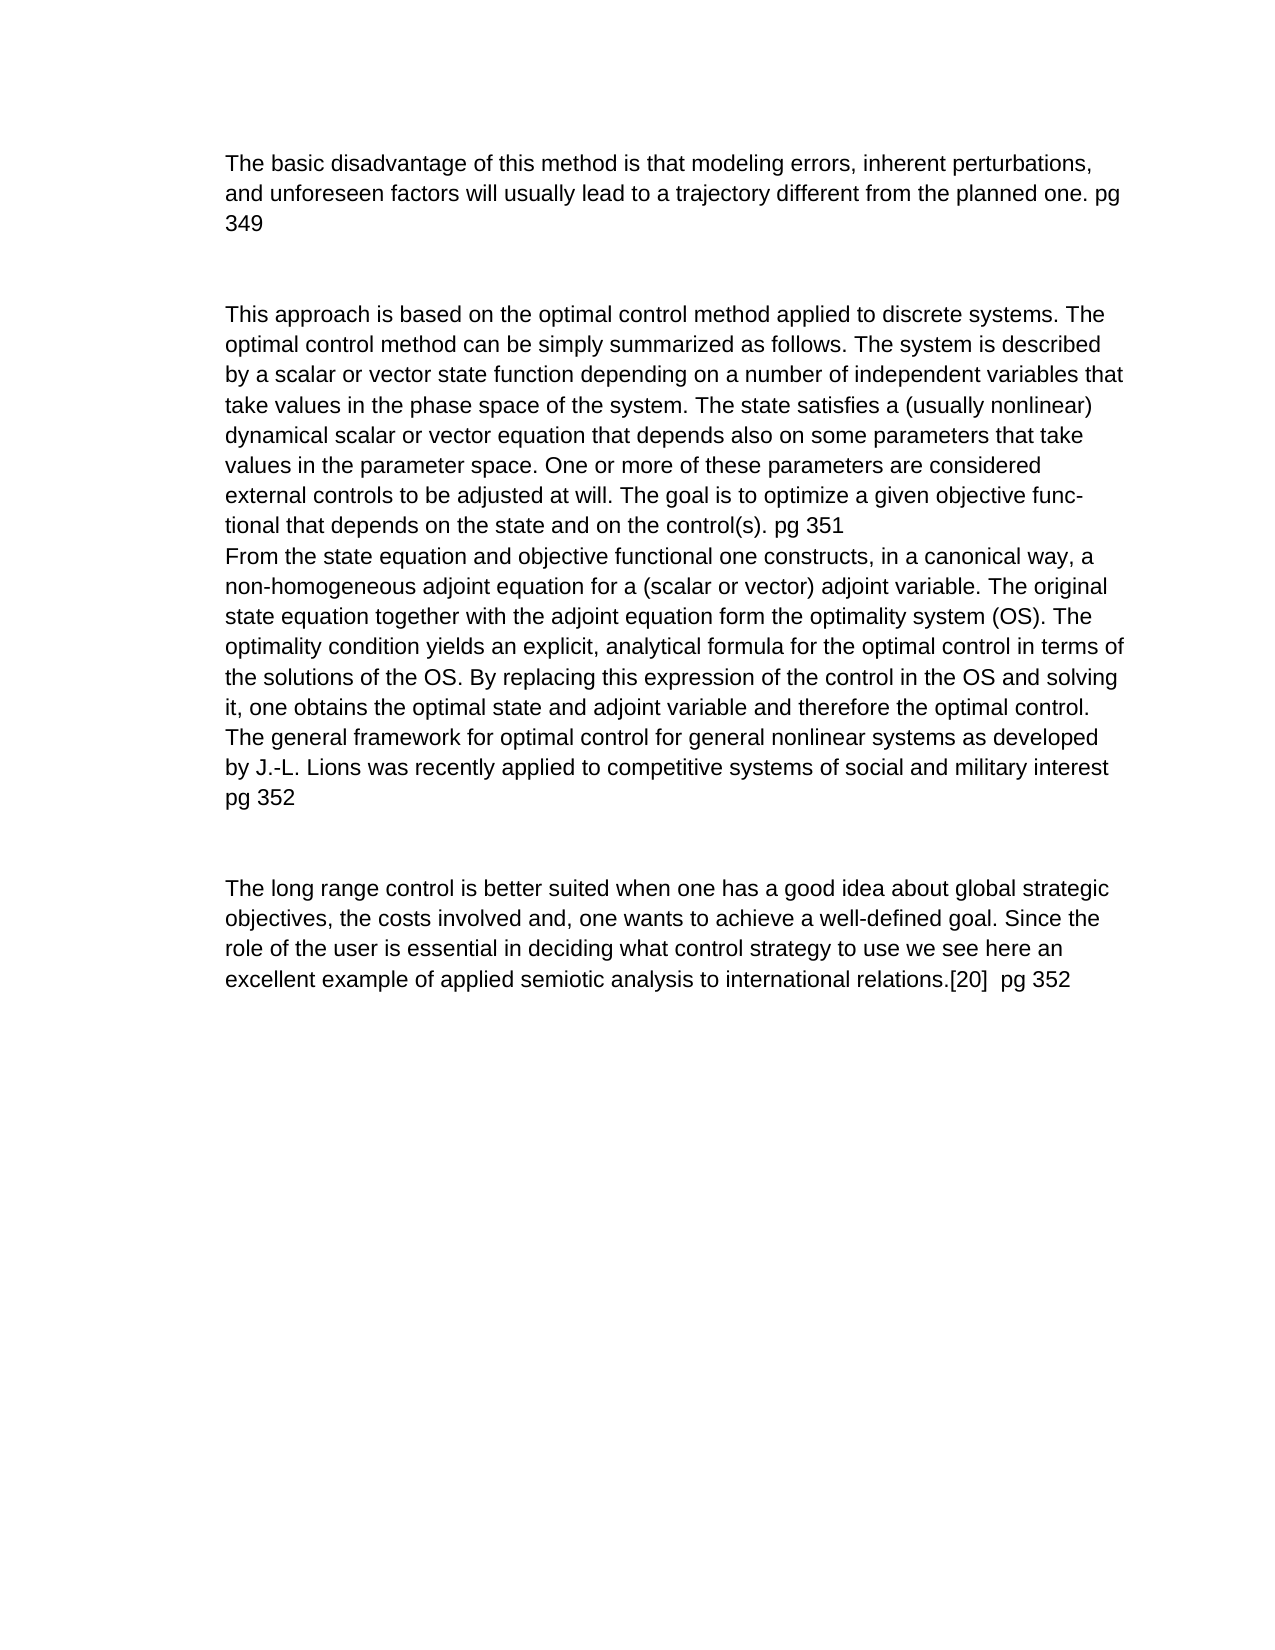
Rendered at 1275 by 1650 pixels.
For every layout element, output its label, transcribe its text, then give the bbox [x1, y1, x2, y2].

text This approach is based on the optimal control method applied to discrete systems. The optimal control method can be simply summarized as follows. The system is described by a scalar or vector state function depending on a number of independent variables that take values in the phase space of the system. The state satisfies a (usually nonlinear) dynamical scalar or vector equation that depends also on some parameters that take values in the parameter space. One or more of these parameters are considered external controls to be adjusted at will. The goal is to optimize a given objective func-tional that depends on the state and on the control(s). pg 351 [225, 301, 1125, 539]
text From the state equation and objective functional one constructs, in a canonical way, a non-homogeneous adjoint equation for a (scalar or vector) adjoint variable. The original state equation together with the adjoint equation form the optimality system (OS). The optimality condition yields an explicit, analytical formula for the optimal control in terms of the solutions of the OS. By replacing this expression of the control in the OS and solving it, one obtains the optimal state and adjoint variable and therefore the optimal control. The general framework for optimal control for general nonlinear systems as developed by J.-L. Lions was recently applied to competitive systems of social and military interest pg 352 [225, 543, 1125, 811]
text The long range control is better suited when one has a good idea about global strategic objectives, the costs involved and, one wants to achieve a well-defined goal. Since the role of the user is essential in deciding what control strategy to use we see here an excellent example of applied semiotic analysis to international relations.[20] pg 352 [225, 875, 1125, 992]
text The basic disadvantage of this method is that modeling errors, inherent perturbations, and unforeseen factors will usually lead to a trajectory different from the planned one. pg 349 [225, 150, 1125, 237]
